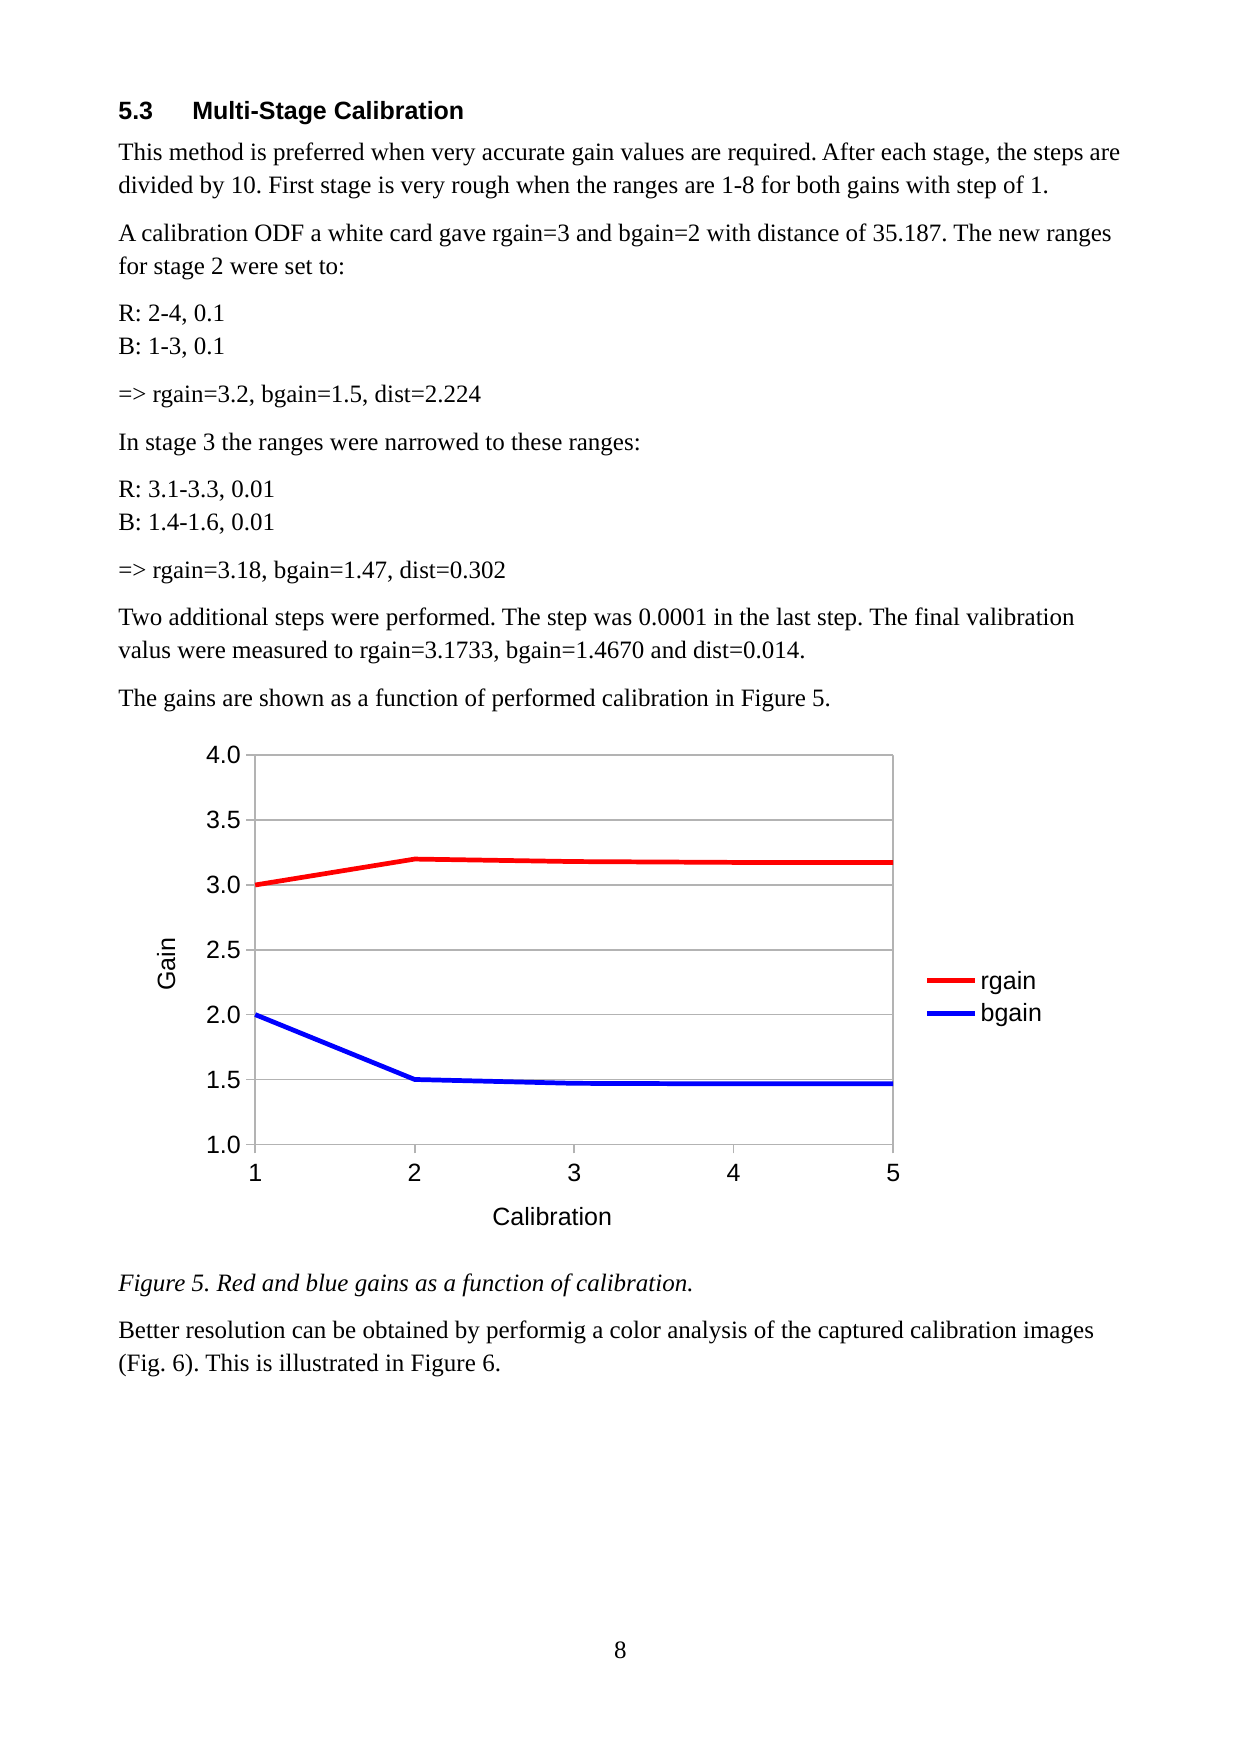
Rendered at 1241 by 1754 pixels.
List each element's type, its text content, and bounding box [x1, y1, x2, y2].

text Figure 5. Red and blue gains as a function of calibration. [118, 731, 1122, 1297]
text In stage 3 the ranges were narrowed to these ranges: [118, 427, 1122, 455]
text This method is preferred when very accurate gain values are required. After each stage, the steps are divided by 10. First stage is very rough when the ranges are 1-8 for both gains with step of 1. [118, 137, 1122, 199]
text => rgain=3.2, bgain=1.5, dist=2.224 [118, 379, 1122, 408]
subtitle Multi-Stage Calibration [118, 96, 1122, 124]
text Two additional steps were performed. The step was 0.0001 in the last step. The final valibration valus were measured to rgain=3.1733, bgain=1.4670 and dist=0.014. [118, 602, 1122, 664]
text R: 3.1-3.3, 0.01 B: 1.4-1.6, 0.01 [118, 474, 1122, 536]
text => rgain=3.18, bgain=1.47, dist=0.302 [118, 555, 1122, 583]
text A calibration ODF a white card gave rgain=3 and bgain=2 with distance of 35.187. The new ranges for stage 2 were set to: [118, 218, 1122, 279]
text R: 2-4, 0.1 B: 1-3, 0.1 [118, 298, 1122, 360]
text Better resolution can be obtained by performig a color analysis of the captured calibration images (Fig. 6). This is illustrated in Figure 6. [118, 1316, 1122, 1377]
text The gains are shown as a function of performed calibration in Figure 5. [118, 683, 1122, 712]
